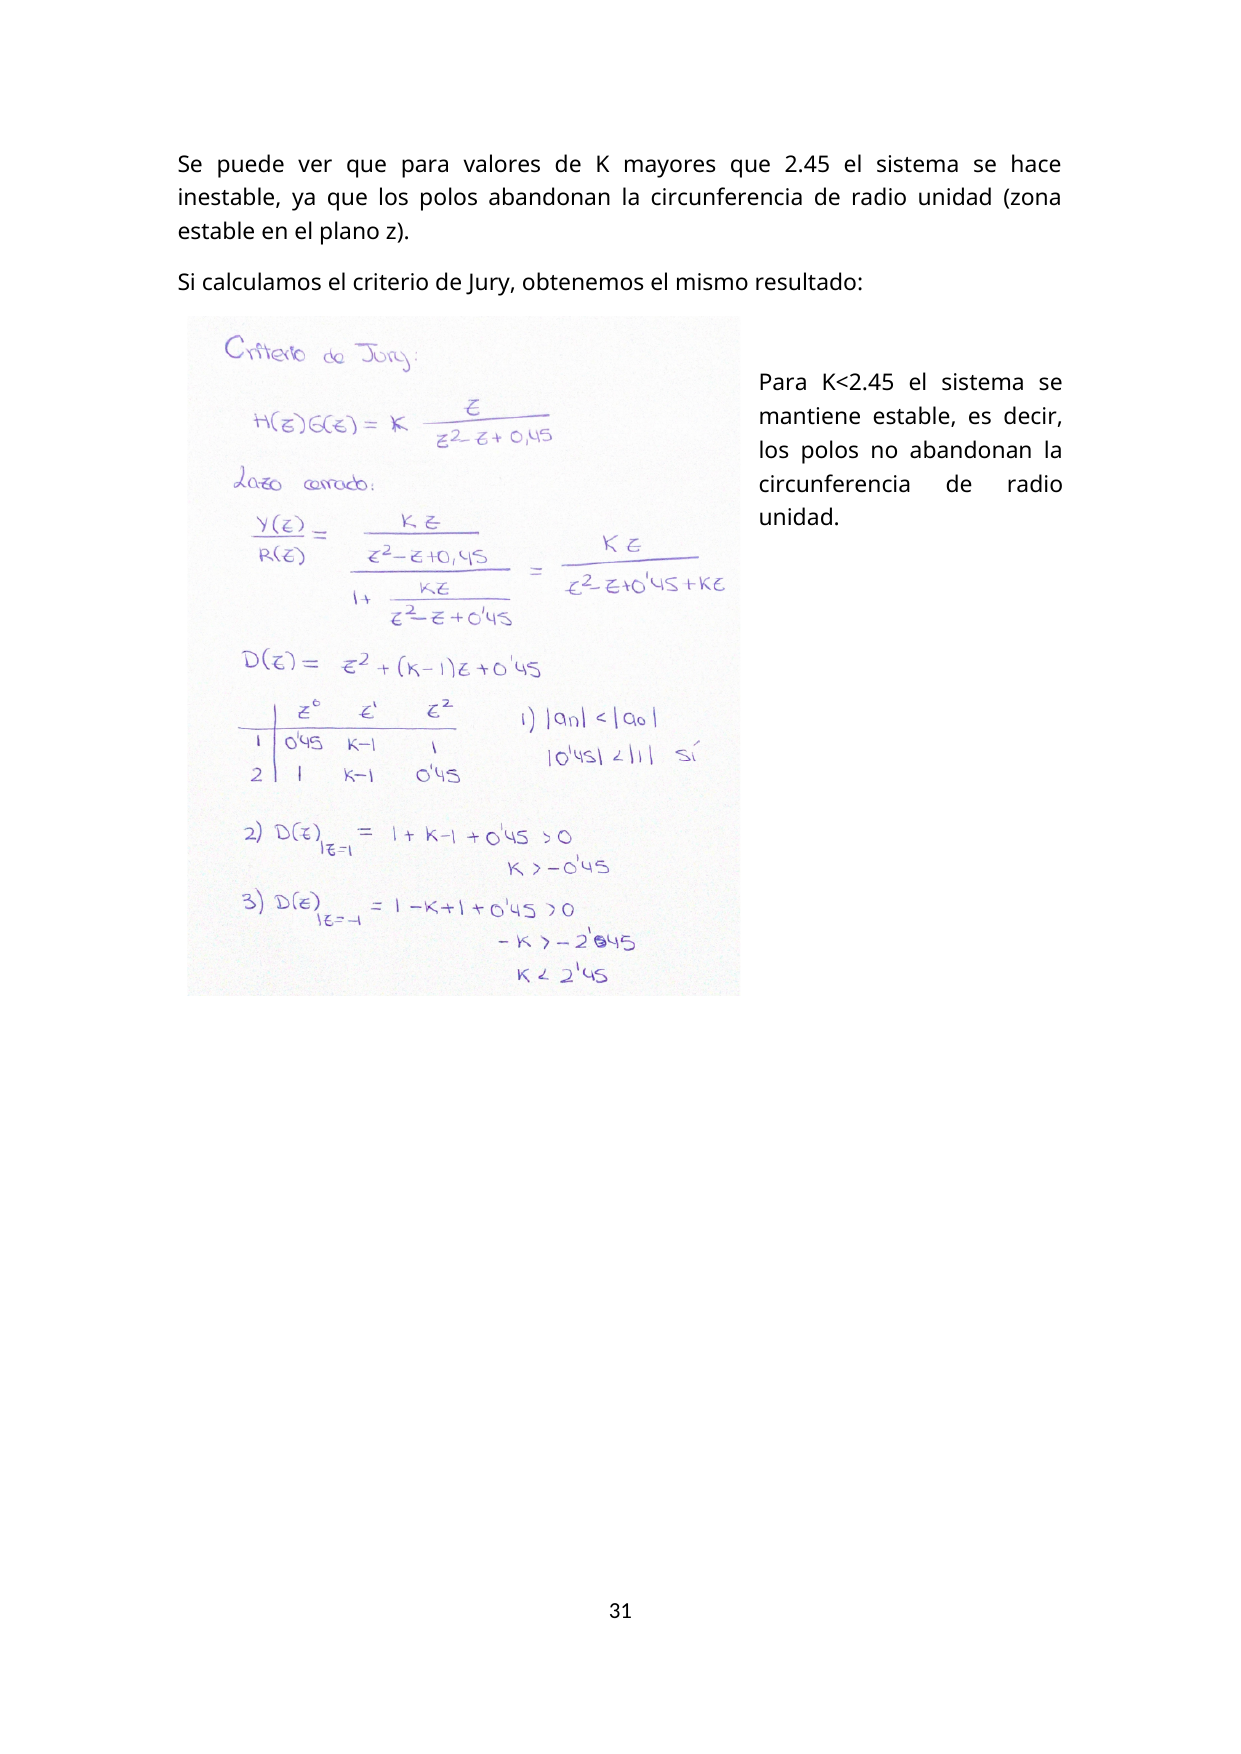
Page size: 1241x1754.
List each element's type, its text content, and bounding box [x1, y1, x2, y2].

text Se puede ver que para valores de K mayores que 2.45 el sistema se hace inestable, ya que los polos abandonan la circunferencia de radio unidad (zona estable en el plano z). [177, 148, 1063, 246]
picture [187, 316, 741, 996]
text Para K<2.45 el sistema se mantiene estable, es decir, los polos no abandonan la circunferencia de radio unidad. [741, 366, 1063, 533]
text Si calculamos el criterio de Jury, obtenemos el mismo resultado: [177, 266, 1063, 297]
